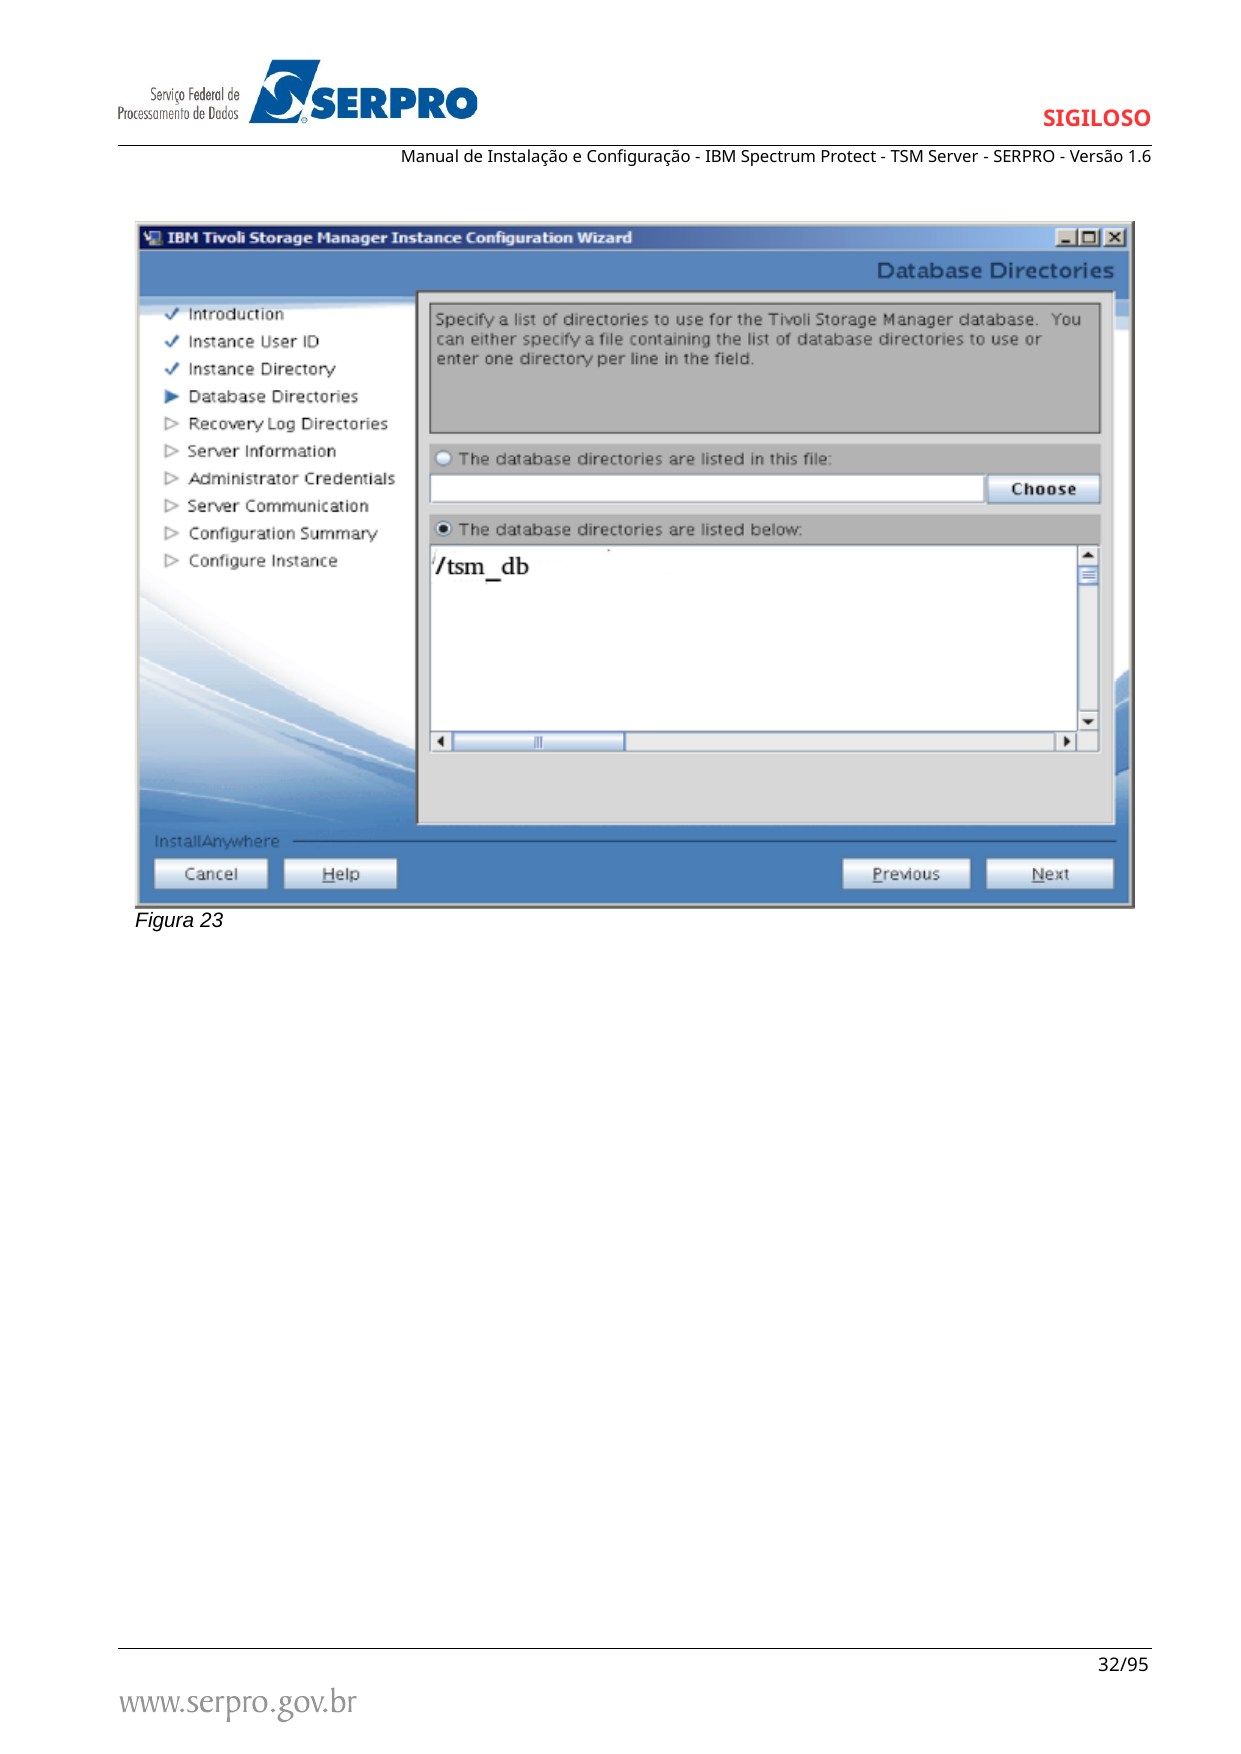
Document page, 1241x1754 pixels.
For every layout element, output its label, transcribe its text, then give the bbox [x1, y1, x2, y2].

text Figura 23 [135, 909, 1135, 932]
picture [118, 59, 478, 124]
picture [134, 221, 1135, 909]
